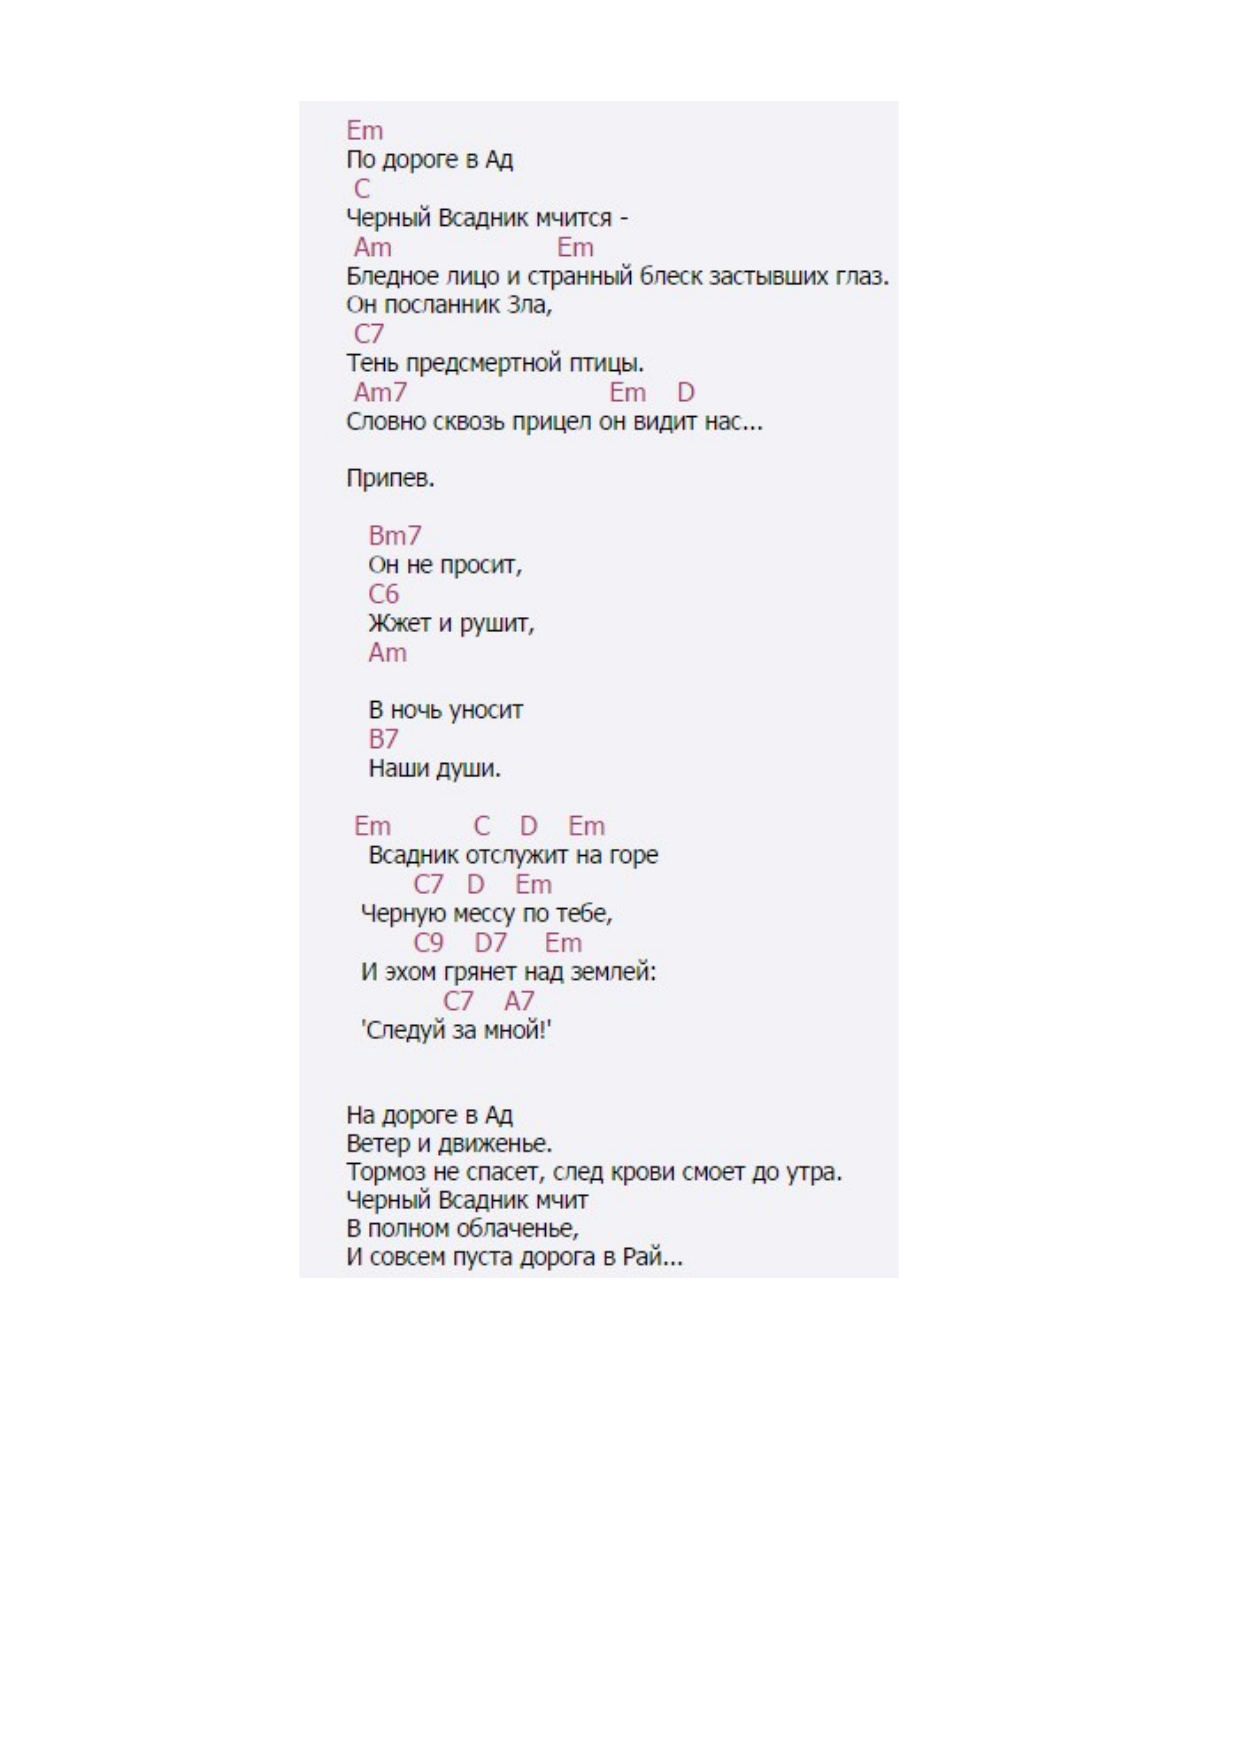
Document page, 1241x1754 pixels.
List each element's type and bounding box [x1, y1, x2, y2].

picture [299, 101, 899, 1278]
